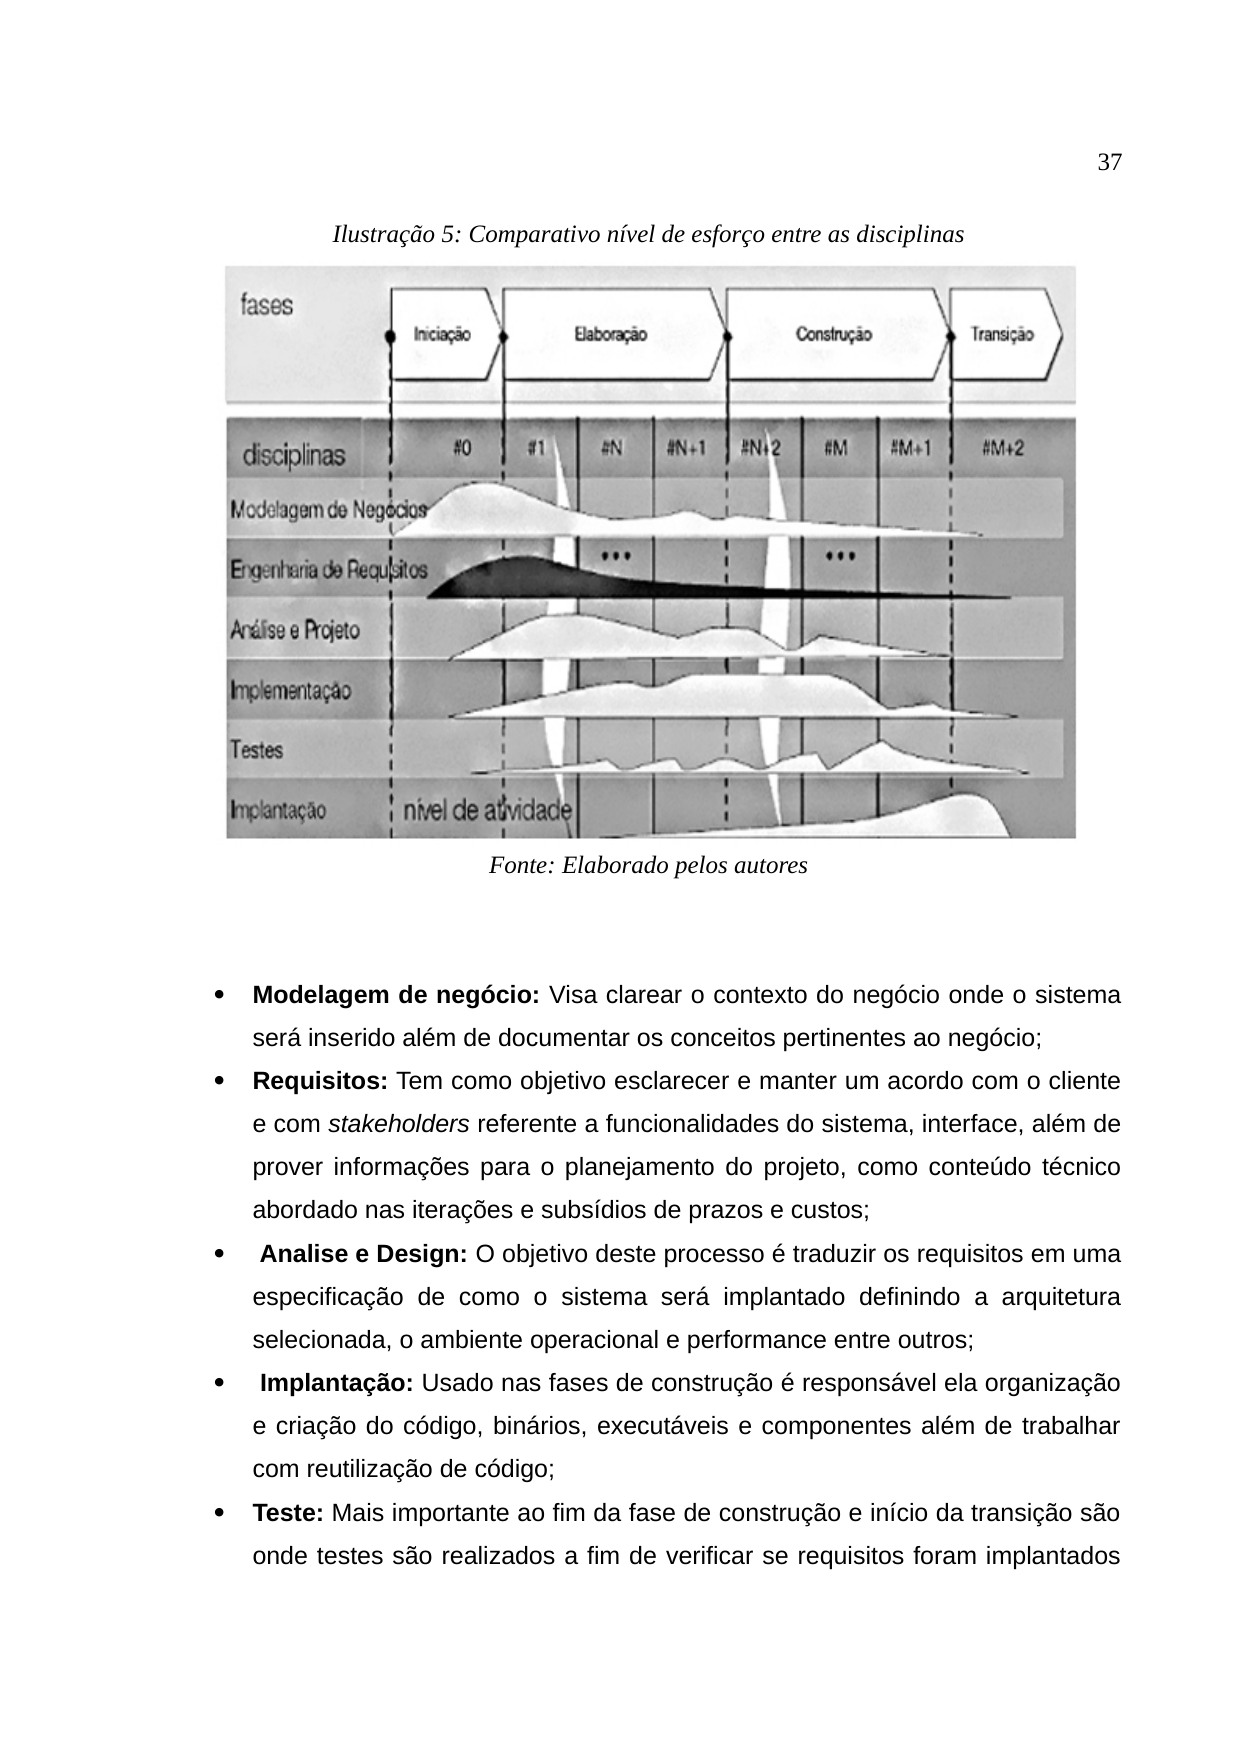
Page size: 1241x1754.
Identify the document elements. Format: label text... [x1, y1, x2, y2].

list Teste: Mais importante ao fim da fase de construção e início da transição são onde testes são realizados a fim de verificar se requisitos foram implantados [215, 1497, 1122, 1569]
text Fonte: Elaborado pelos autores [216, 845, 1083, 879]
text Ilustração 5: Comparativo nível de esforço entre as disciplinas [216, 219, 1083, 260]
list Modelagem de negócio: Visa clarear o contexto do negócio onde o sistema será inserido além de documentar os conceitos pertinentes ao negócio; [215, 979, 1122, 1052]
list Implantação: Usado nas fases de construção é responsável ela organização e criação do código, binários, executáveis e componentes além de trabalhar com reutilização de código; [215, 1368, 1122, 1483]
list Requisitos: Tem como objetivo esclarecer e manter um acordo com o cliente e com stakeholders referente a funcionalidades do sistema, interface, além de prover informações para o planejamento do projeto, como conteúdo técnico abordado nas iterações e subsídios de prazos e custos; [215, 1066, 1122, 1224]
list Analise e Design: O objetivo deste processo é traduzir os requisitos em uma especificação de como o sistema será implantado definindo a arquitetura selecionada, o ambiente operacional e performance entre outros; [215, 1238, 1122, 1354]
picture [216, 260, 1084, 845]
